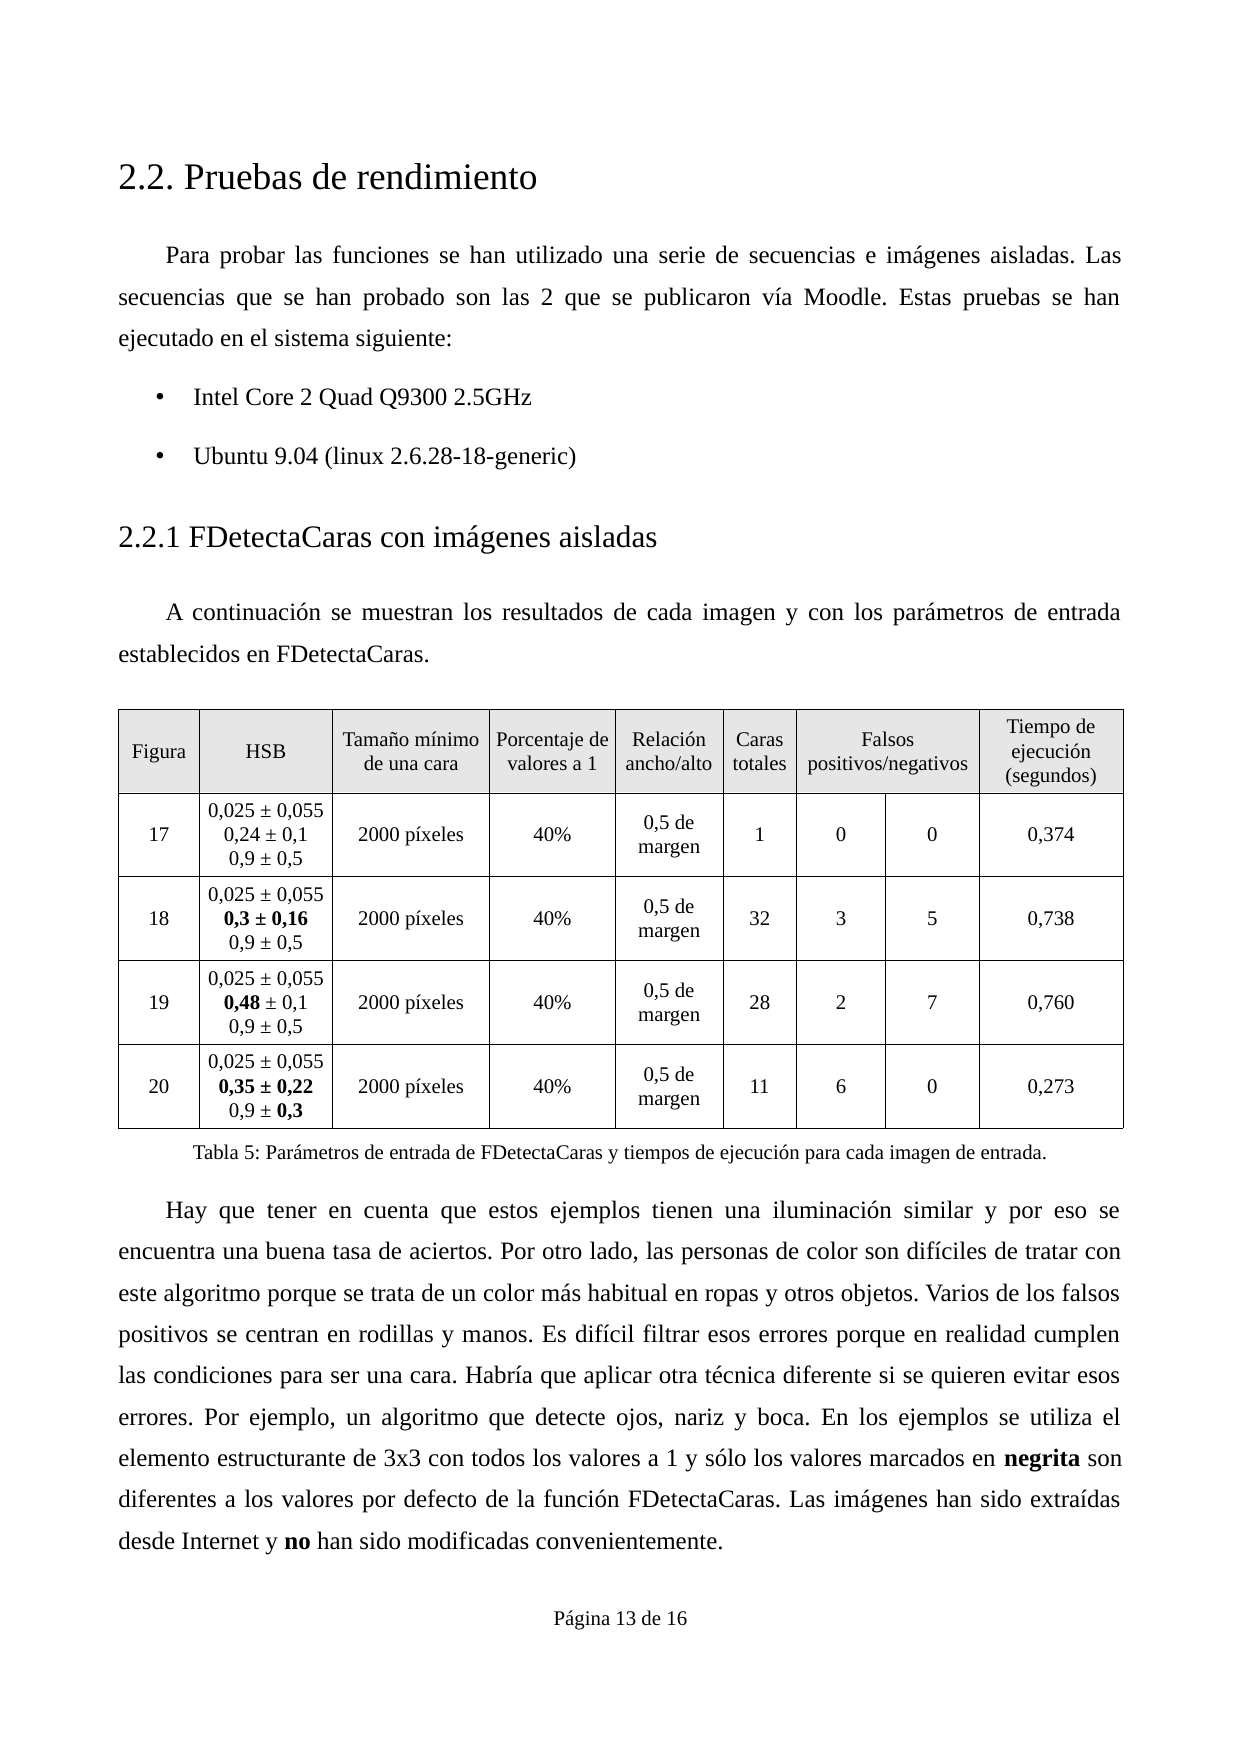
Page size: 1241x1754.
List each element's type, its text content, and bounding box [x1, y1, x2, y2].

table_cell 2000 píxeles [333, 794, 489, 876]
table_header Figura [119, 710, 199, 792]
table_cell 0 [797, 794, 885, 876]
table_header Tiempo de ejecución (segundos) [980, 710, 1123, 792]
table_cell 11 [724, 1045, 796, 1127]
table_cell 40% [490, 794, 615, 876]
table_cell 19 [119, 961, 199, 1044]
table_cell 0,738 [980, 877, 1123, 960]
table_header Falsos positivos/negativos [797, 710, 979, 792]
table_cell 0 [886, 1045, 979, 1127]
table_cell 18 [119, 877, 199, 960]
table_cell 0,5 de margen [616, 1045, 723, 1127]
table_cell 0,5 de margen [616, 961, 723, 1044]
table_cell 2000 píxeles [333, 961, 489, 1044]
table_cell 0,760 [980, 961, 1123, 1044]
table_cell 0,5 de margen [616, 794, 723, 876]
table_cell 0,374 [980, 794, 1123, 876]
text Hay que tener en cuenta que estos ejemplos tienen una iluminación similar y por eso se encuentra una buena tasa de aciertos. Por otro lado, las personas de color son difíciles de tratar con este algoritmo porque se trata de un color más habitual en ropas y otros objetos. Varios de los falsos positivos se centran en rodillas y manos. Es difícil filtrar esos errores porque en realidad cumplen las condiciones para ser una cara. Habría que aplicar otra técnica diferente si se quieren evitar esos errores. Por ejemplo, un algoritmo que detecte ojos, nariz y boca. En los ejemplos se utiliza el elemento estructurante de 3x3 con todos los valores a 1 y sólo los valores marcados en negrita son diferentes a los valores por defecto de la función FDetectaCaras. Las imágenes han sido extraídas desde Internet y no han sido modificadas convenientemente. [118, 1185, 1122, 1558]
table_cell 2000 píxeles [333, 1045, 489, 1127]
table_header Tamaño mínimo de una cara [333, 710, 489, 792]
table_cell 0,025 ± 0,055 0,35 ± 0,22 0,9 ± 0,3 [200, 1045, 332, 1127]
table_cell 0,025 ± 0,055 0,48 ± 0,1 0,9 ± 0,5 [200, 961, 332, 1044]
list Intel Core 2 Quad Q9300 2.5GHz [156, 373, 1122, 414]
table_header Porcentaje de valores a 1 [490, 710, 615, 792]
table_cell 0 [886, 794, 979, 876]
table_cell 2 [797, 961, 885, 1044]
table_cell 28 [724, 961, 796, 1044]
table_header HSB [200, 710, 332, 792]
subtitle 2.2. Pruebas de rendimiento [118, 155, 1122, 198]
table_cell 0,025 ± 0,055 0,3 ± 0,16 0,9 ± 0,5 [200, 877, 332, 960]
table_cell 7 [886, 961, 979, 1044]
table_cell 40% [490, 1045, 615, 1127]
table_header Relación ancho/alto [616, 710, 723, 792]
table_cell 32 [724, 877, 796, 960]
table_cell 0,025 ± 0,055 0,24 ± 0,1 0,9 ± 0,5 [200, 794, 332, 876]
table_cell 40% [490, 877, 615, 960]
table_cell 2000 píxeles [333, 877, 489, 960]
table_cell 20 [119, 1045, 199, 1127]
table_cell 0,5 de margen [616, 877, 723, 960]
text A continuación se muestran los resultados de cada imagen y con los parámetros de entrada establecidos en FDetectaCaras. [118, 588, 1122, 670]
table_cell 5 [886, 877, 979, 960]
table_cell 40% [490, 961, 615, 1044]
table_cell 6 [797, 1045, 885, 1127]
subtitle 2.2.1 FDetectaCaras con imágenes aisladas [118, 519, 1122, 554]
table_cell 1 [724, 794, 796, 876]
table_cell 17 [119, 794, 199, 876]
text Para probar las funciones se han utilizado una serie de secuencias e imágenes aisladas. Las secuencias que se han probado son las 2 que se publicaron vía Moodle. Estas pruebas se han ejecutado en el sistema siguiente: [118, 231, 1122, 355]
table_cell 3 [797, 877, 885, 960]
list Ubuntu 9.04 (linux 2.6.28-18-generic) [156, 432, 1122, 473]
text Tabla 5: Parámetros de entrada de FDetectaCaras y tiempos de ejecución para cada imagen de entrada. [118, 1140, 1122, 1164]
table_header Caras totales [724, 710, 796, 792]
table_cell 0,273 [980, 1045, 1123, 1127]
